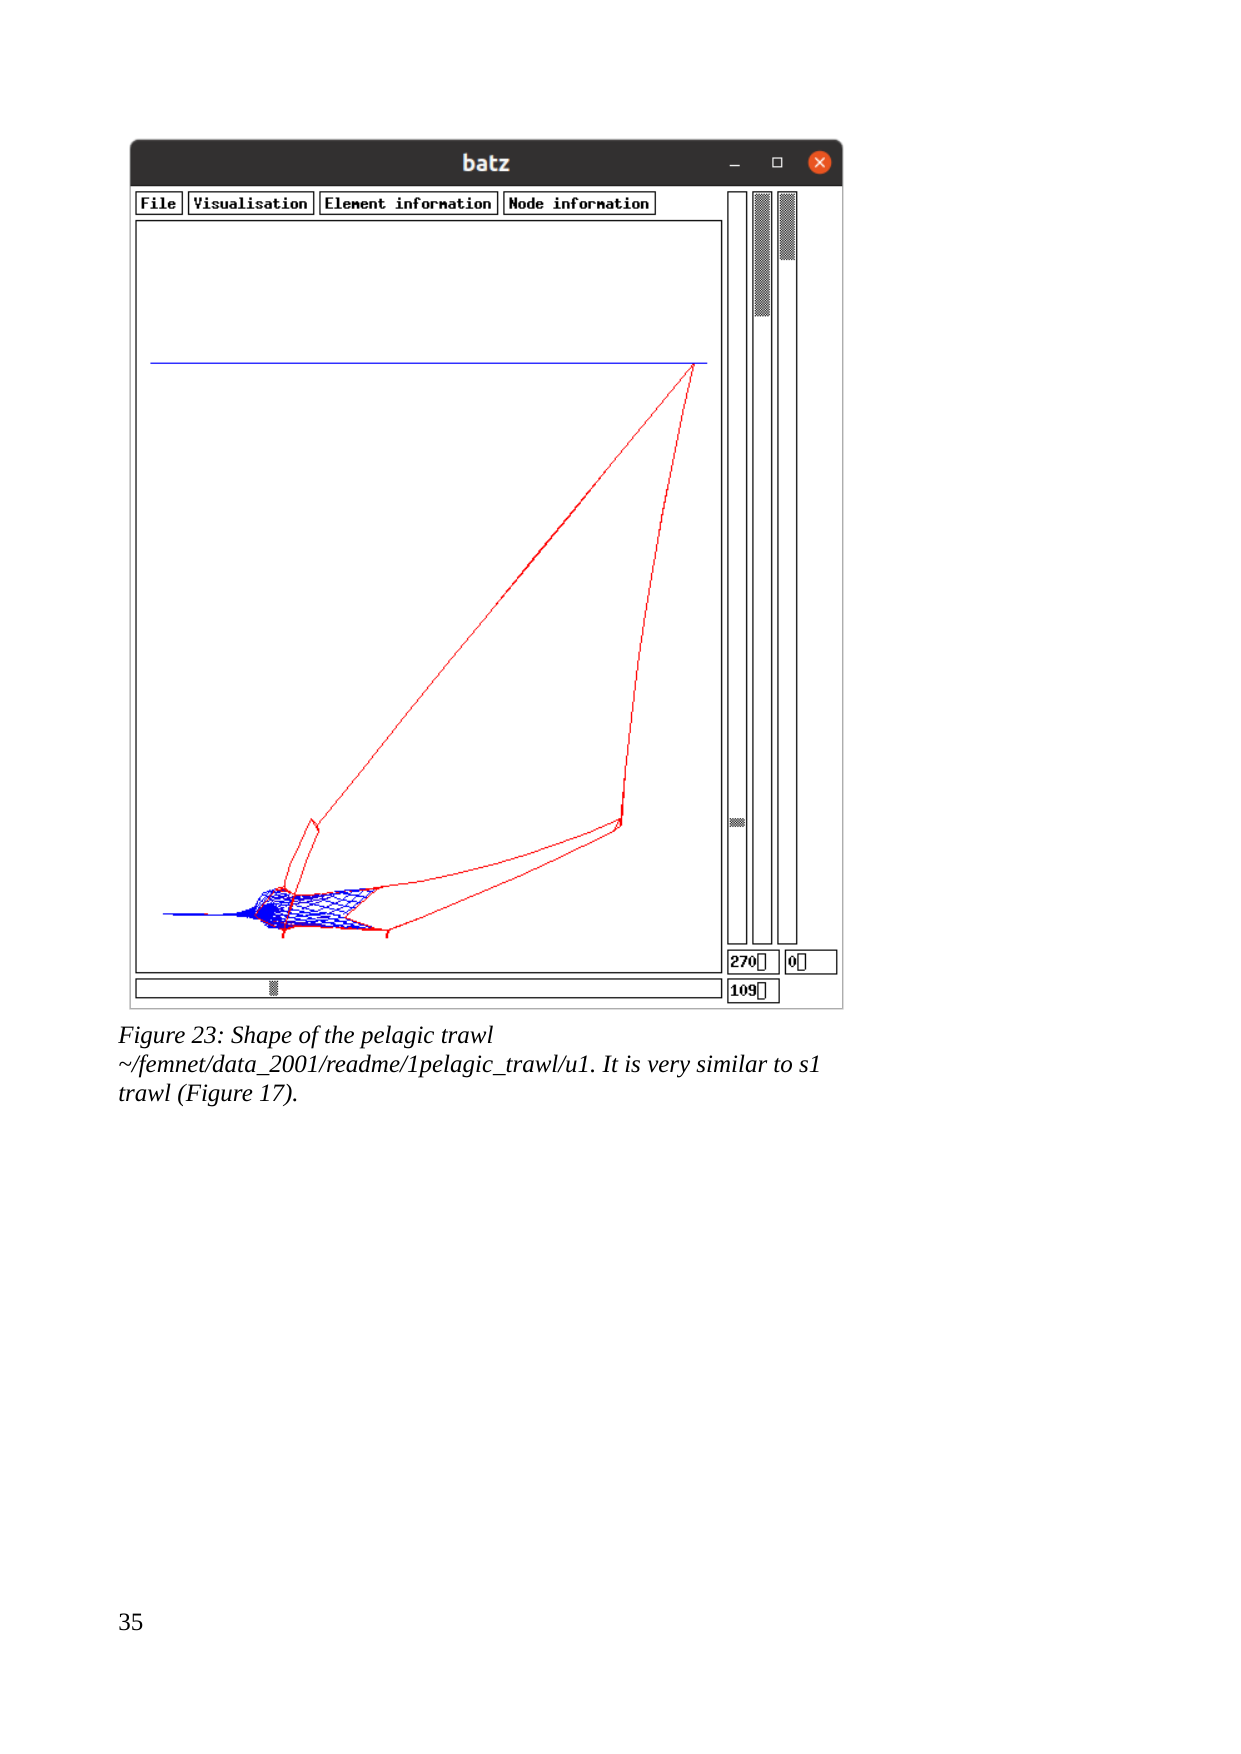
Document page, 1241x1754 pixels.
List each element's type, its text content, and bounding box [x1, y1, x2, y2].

picture [118, 130, 855, 1021]
text Figure 23: Shape of the pelagic trawl ~/femnet/data_2001/readme/1pelagic_trawl/u1. It is very similar to s1 trawl (Figure 17). [118, 1021, 854, 1107]
